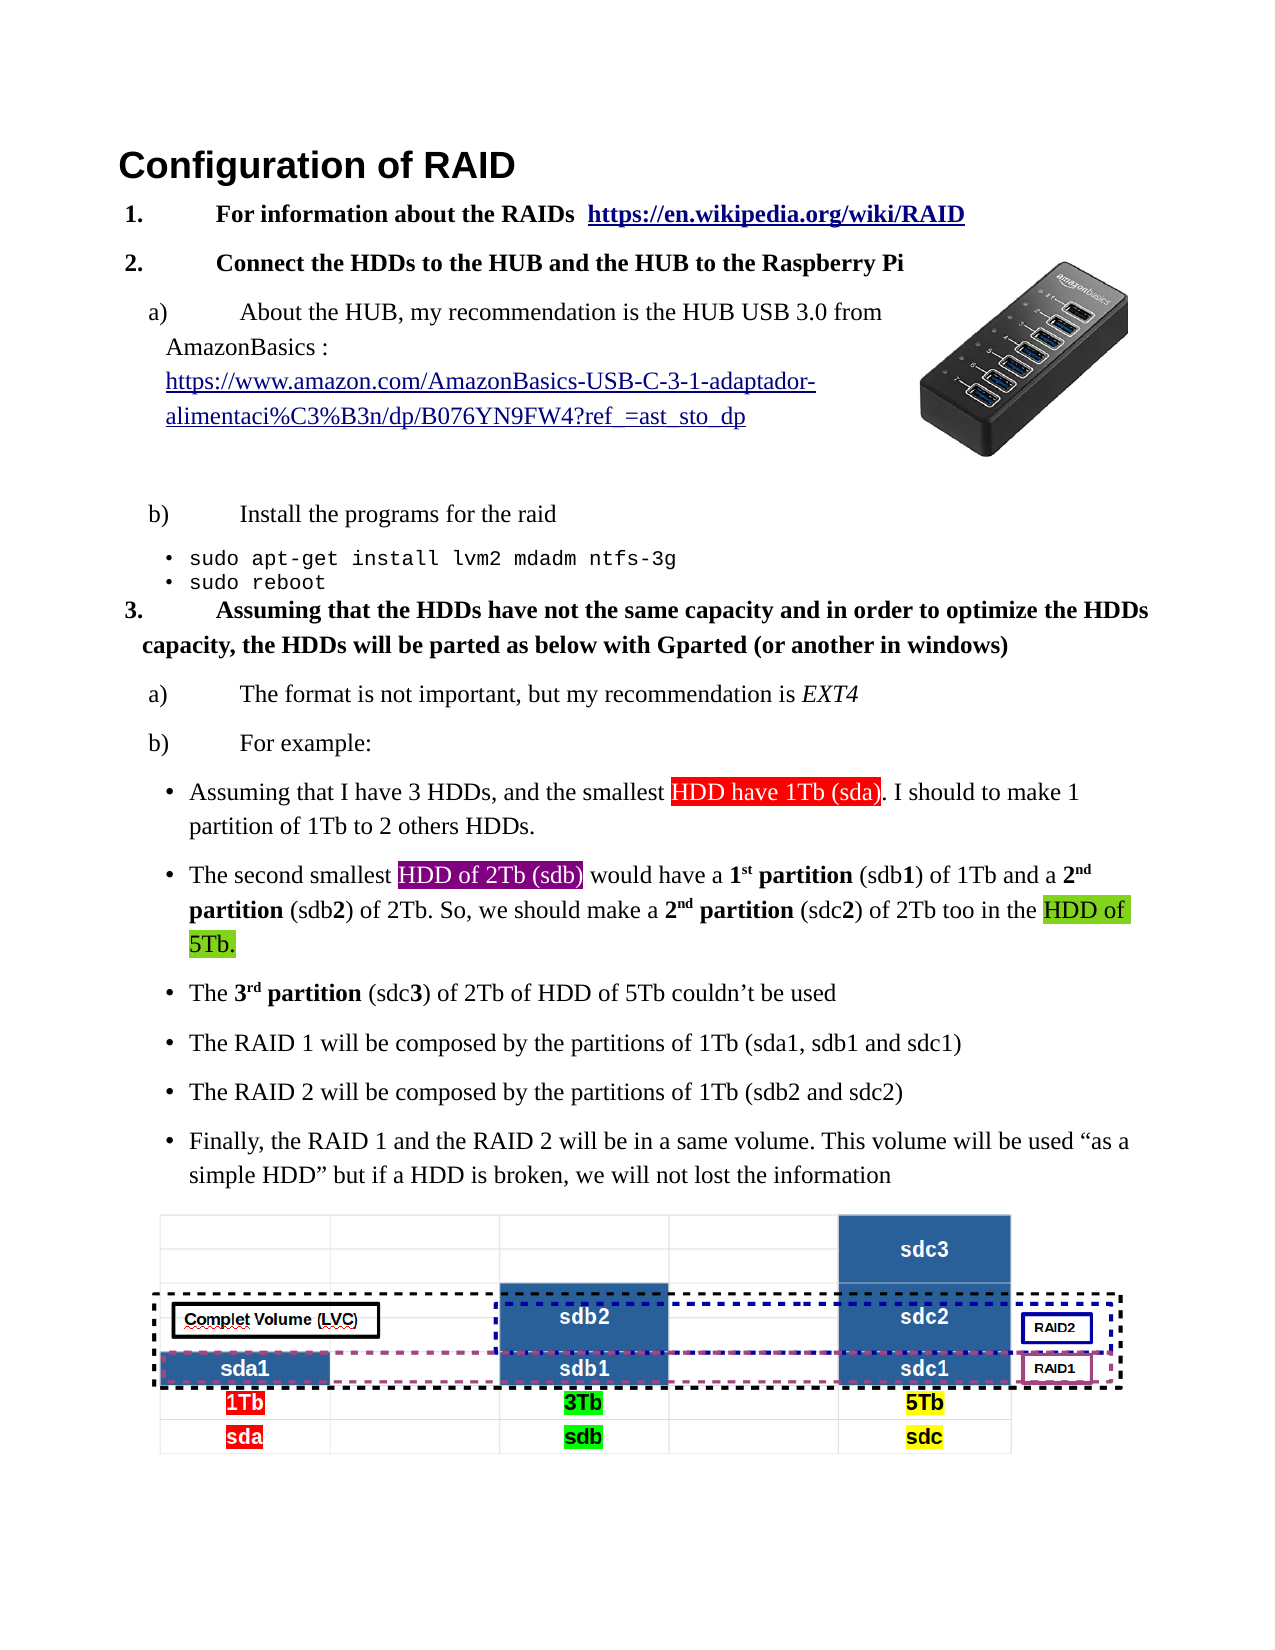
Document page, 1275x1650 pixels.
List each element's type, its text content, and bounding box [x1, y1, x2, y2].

list Assuming that I have 3 HDDs, and the smallest HDD have 1Tb (sda). I should to make 1 partition of 1Tb to 2 others HDDs. [165, 777, 1157, 840]
list The RAID 2 will be composed by the partitions of 1Tb (sdb2 and sdc2) [165, 1077, 1157, 1105]
subtitle Configuration of RAID [118, 143, 1157, 187]
list For example: [142, 728, 1157, 757]
list sudo apt-get install lvm2 mdadm ntfs-3g [165, 548, 1157, 572]
list [1128, 297, 1157, 429]
list sudo reboot [165, 572, 1157, 595]
picture [919, 261, 1128, 457]
list The format is not important, but my recommendation is EXT4 [142, 679, 1157, 708]
list Install the programs for the raid [142, 499, 1157, 528]
picture [147, 1209, 1128, 1466]
list Finally, the RAID 1 and the RAID 2 will be in a same volume. This volume will be used “as a simple HDD” but if a HDD is broken, we will not lost the information [165, 1126, 1157, 1189]
list Connect the HDDs to the HUB and the HUB to the Raspberry Pi [118, 248, 1157, 277]
list About the HUB, my recommendation is the HUB USB 3.0 from AmazonBasics : https://www.amazon.com/AmazonBasics-USB-C-3-1-adaptador-alimentaci%C3%B3n/dp/B076YN9FW4?ref_=ast_sto_dp [142, 297, 919, 429]
list The second smallest HDD of 2Tb (sdb) would have a 1st partition (sdb1) of 1Tb and a 2nd partition (sdb2) of 2Tb. So, we should make a 2nd partition (sdc2) of 2Tb too in the HDD of 5Tb. [165, 861, 1157, 958]
list The RAID 1 will be composed by the partitions of 1Tb (sda1, sdb1 and sdc1) [165, 1028, 1157, 1056]
list The 3rd partition (sdc3) of 2Tb of HDD of 5Tb couldn’t be used [165, 978, 1157, 1007]
list For information about the RAIDs https://en.wikipedia.org/wiki/RAID [118, 199, 1157, 228]
list Assuming that the HDDs have not the same capacity and in order to optimize the HDDs capacity, the HDDs will be parted as below with Gparted (or another in windows) [118, 595, 1157, 658]
